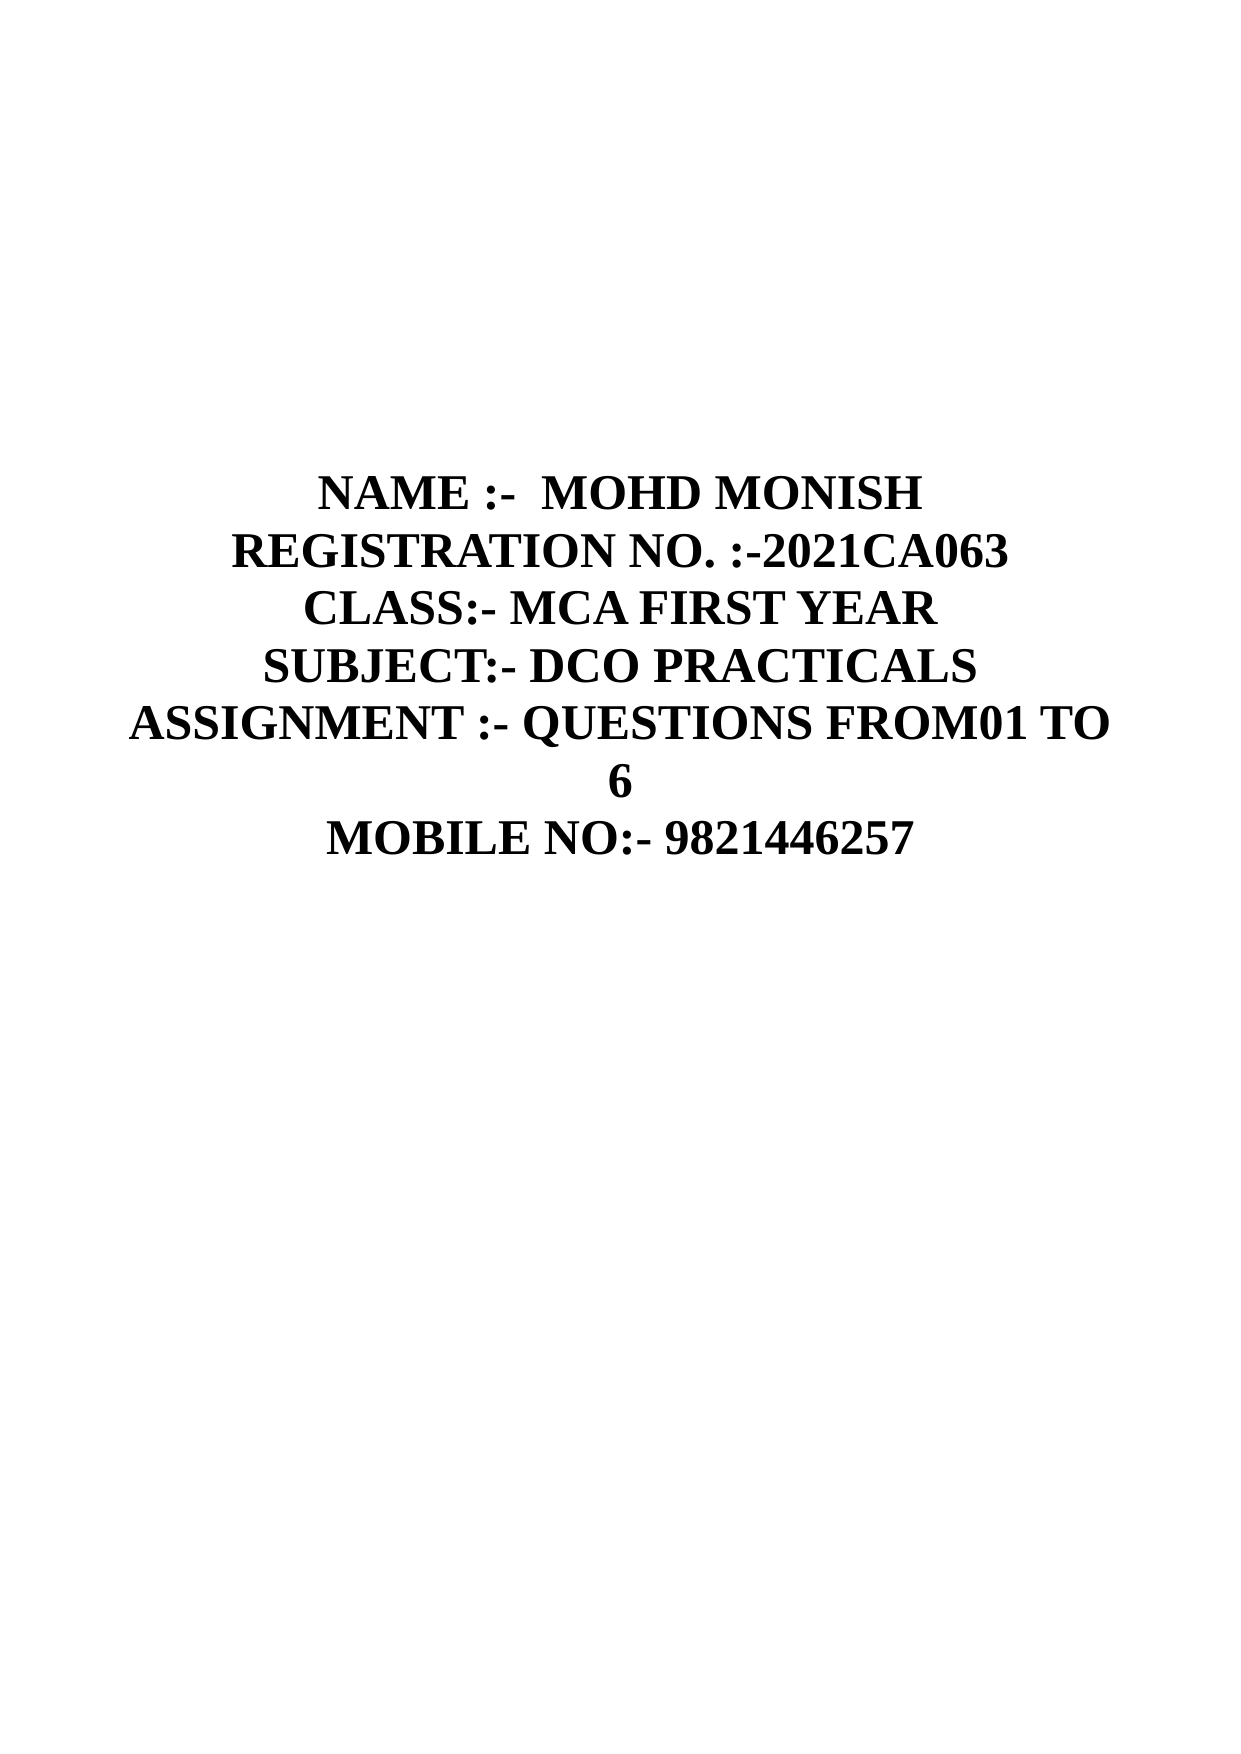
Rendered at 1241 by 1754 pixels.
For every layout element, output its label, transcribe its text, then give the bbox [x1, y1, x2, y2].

text NAME :- MOHD MONISH [118, 463, 1122, 521]
text ASSIGNMENT :- QUESTIONS FROM01 TO 6 [118, 693, 1122, 808]
text REGISTRATION NO. :-2021CA063 [118, 521, 1122, 578]
text CLASS:- MCA FIRST YEAR [118, 578, 1122, 636]
text SUBJECT:- DCO PRACTICALS [118, 636, 1122, 693]
text MOBILE NO:- 9821446257 [118, 808, 1122, 866]
